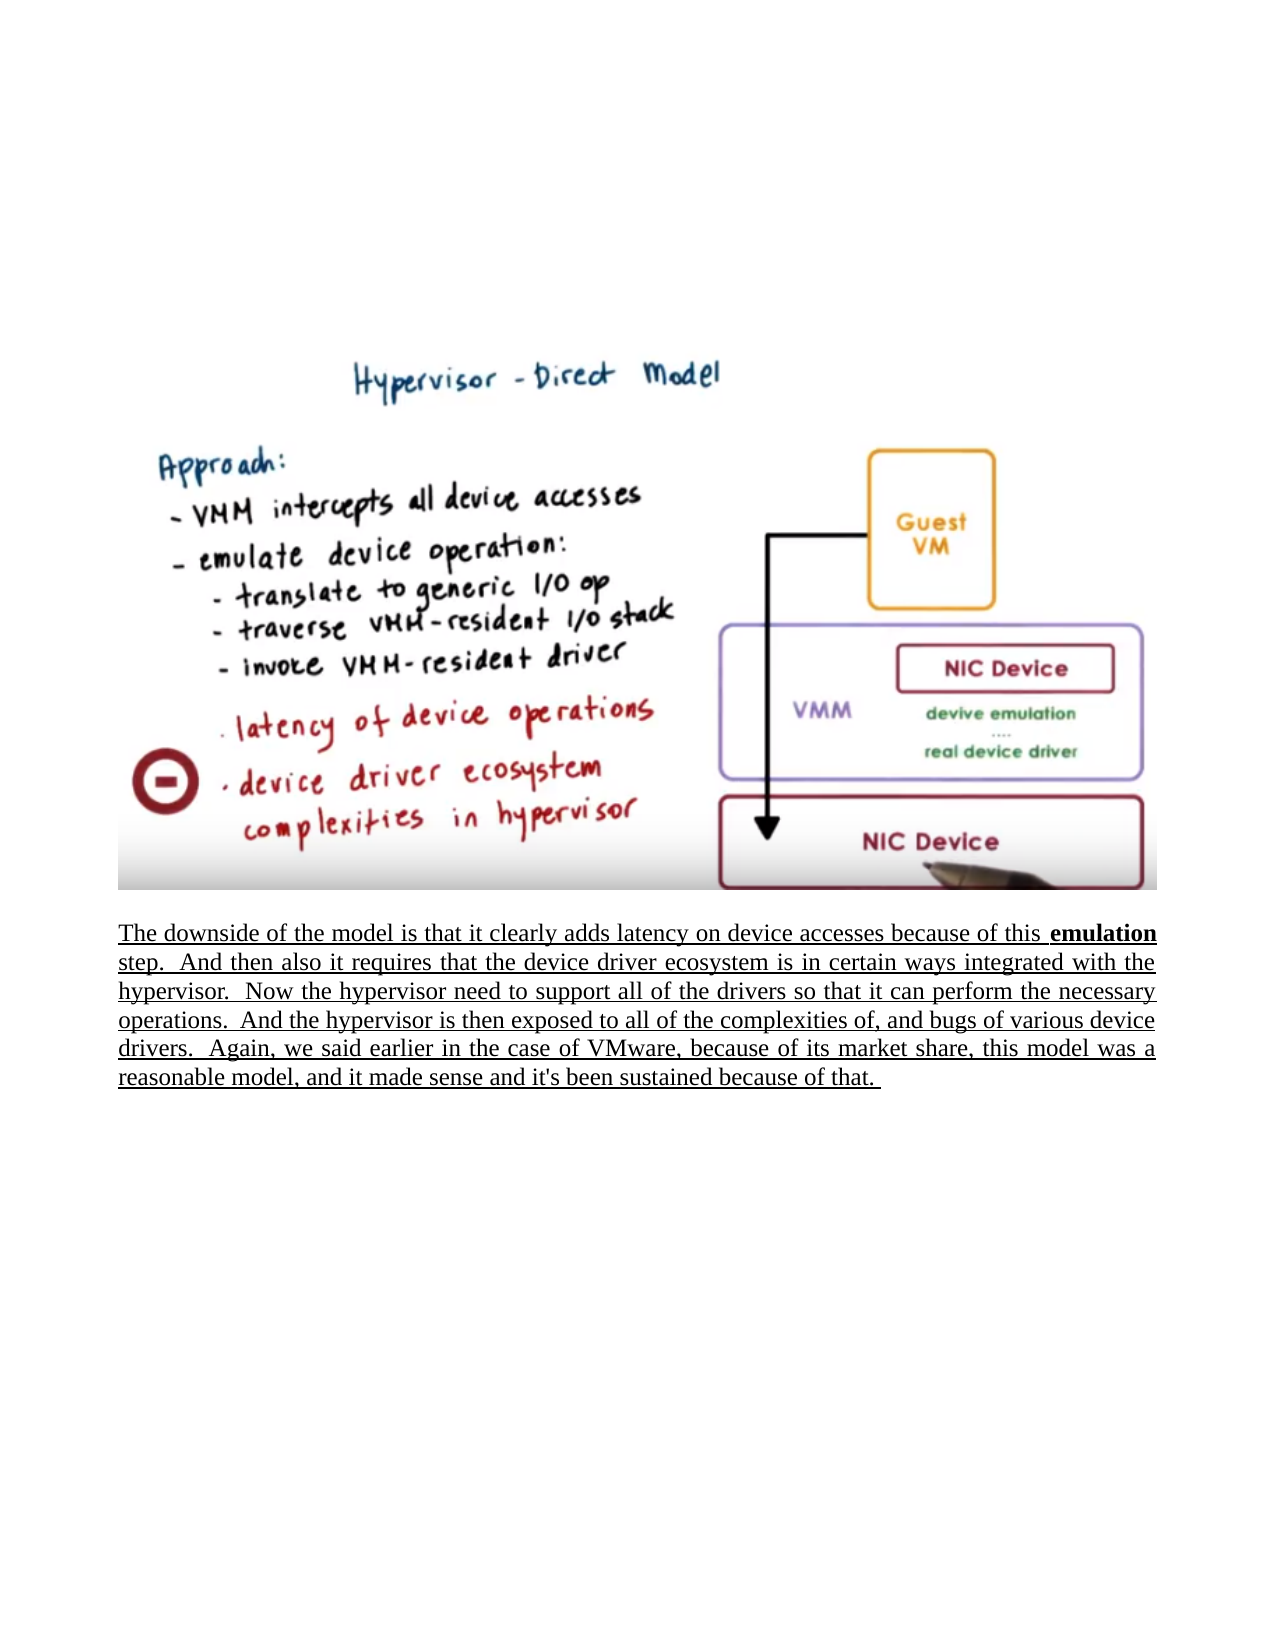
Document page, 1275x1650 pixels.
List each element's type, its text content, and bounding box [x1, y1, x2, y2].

text The downside of the model is that it clearly adds latency on device accesses because of this emulation step. And then also it requires that the device driver ecosystem is in certain ways integrated with the hypervisor. Now the hypervisor need to support all of the drivers so that it can perform the necessary [118, 918, 1157, 1001]
picture [118, 348, 1157, 890]
text operations. And the hypervisor is then exposed to all of the complexities of, and bugs of various device drivers. Again, we said earlier in the case of VMware, because of its market share, this model was a reasonable model, and it made sense and it's been sustained because of that. [118, 1002, 1157, 1091]
